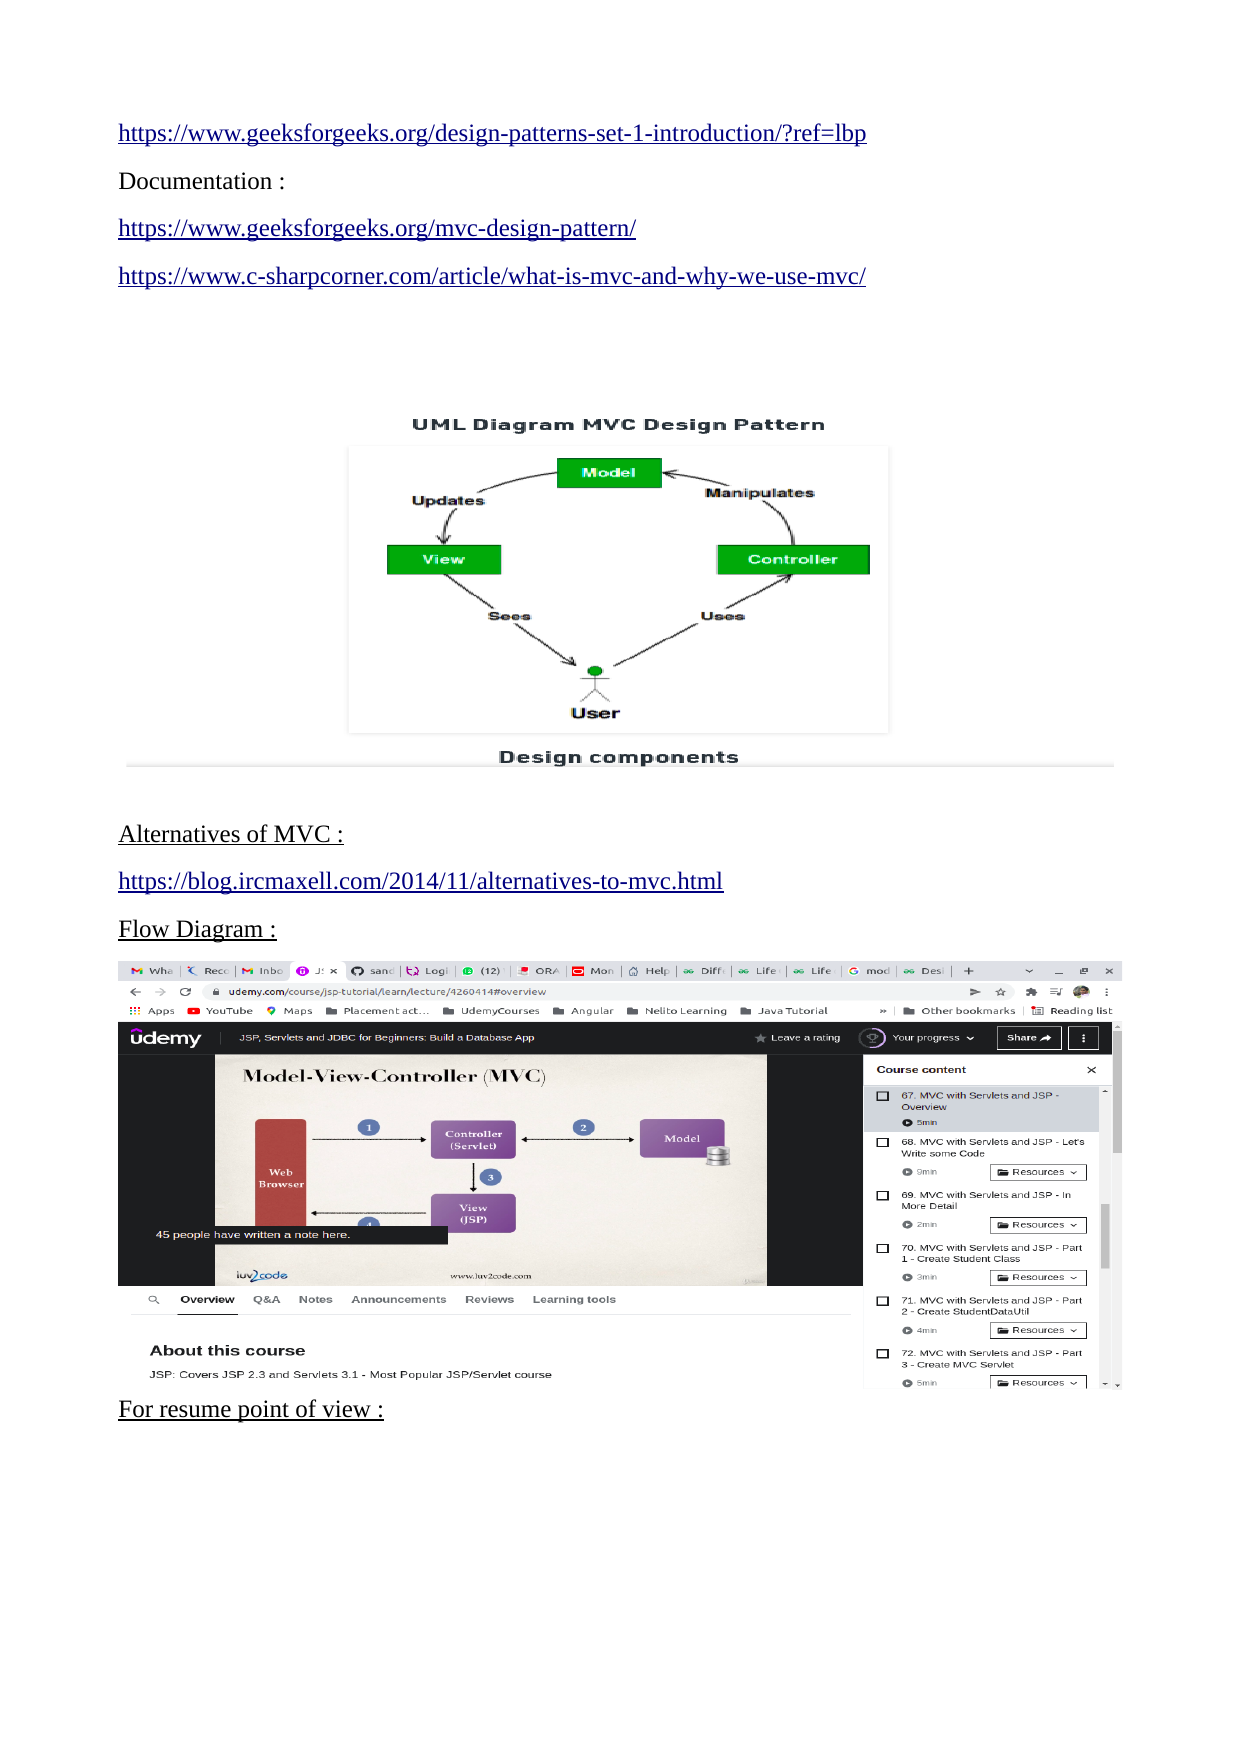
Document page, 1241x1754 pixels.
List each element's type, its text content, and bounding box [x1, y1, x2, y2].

text Alternatives of MVC : [118, 819, 1122, 848]
text For resume point of view : [118, 1390, 1122, 1423]
picture [118, 961, 1123, 1390]
text https://www.geeksforgeeks.org/design-patterns-set-1-introduction/?ref=lbp [118, 118, 1122, 147]
text Documentation : [118, 166, 1122, 194]
text https://www.geeksforgeeks.org/mvc-design-pattern/ [118, 213, 1122, 242]
text https://www.c-sharpcorner.com/article/what-is-mvc-and-why-we-use-mvc/ [118, 261, 1122, 290]
picture [126, 403, 1114, 767]
text Flow Diagram : [118, 914, 1122, 943]
text https://blog.ircmaxell.com/2014/11/alternatives-to-mvc.html [118, 866, 1122, 895]
